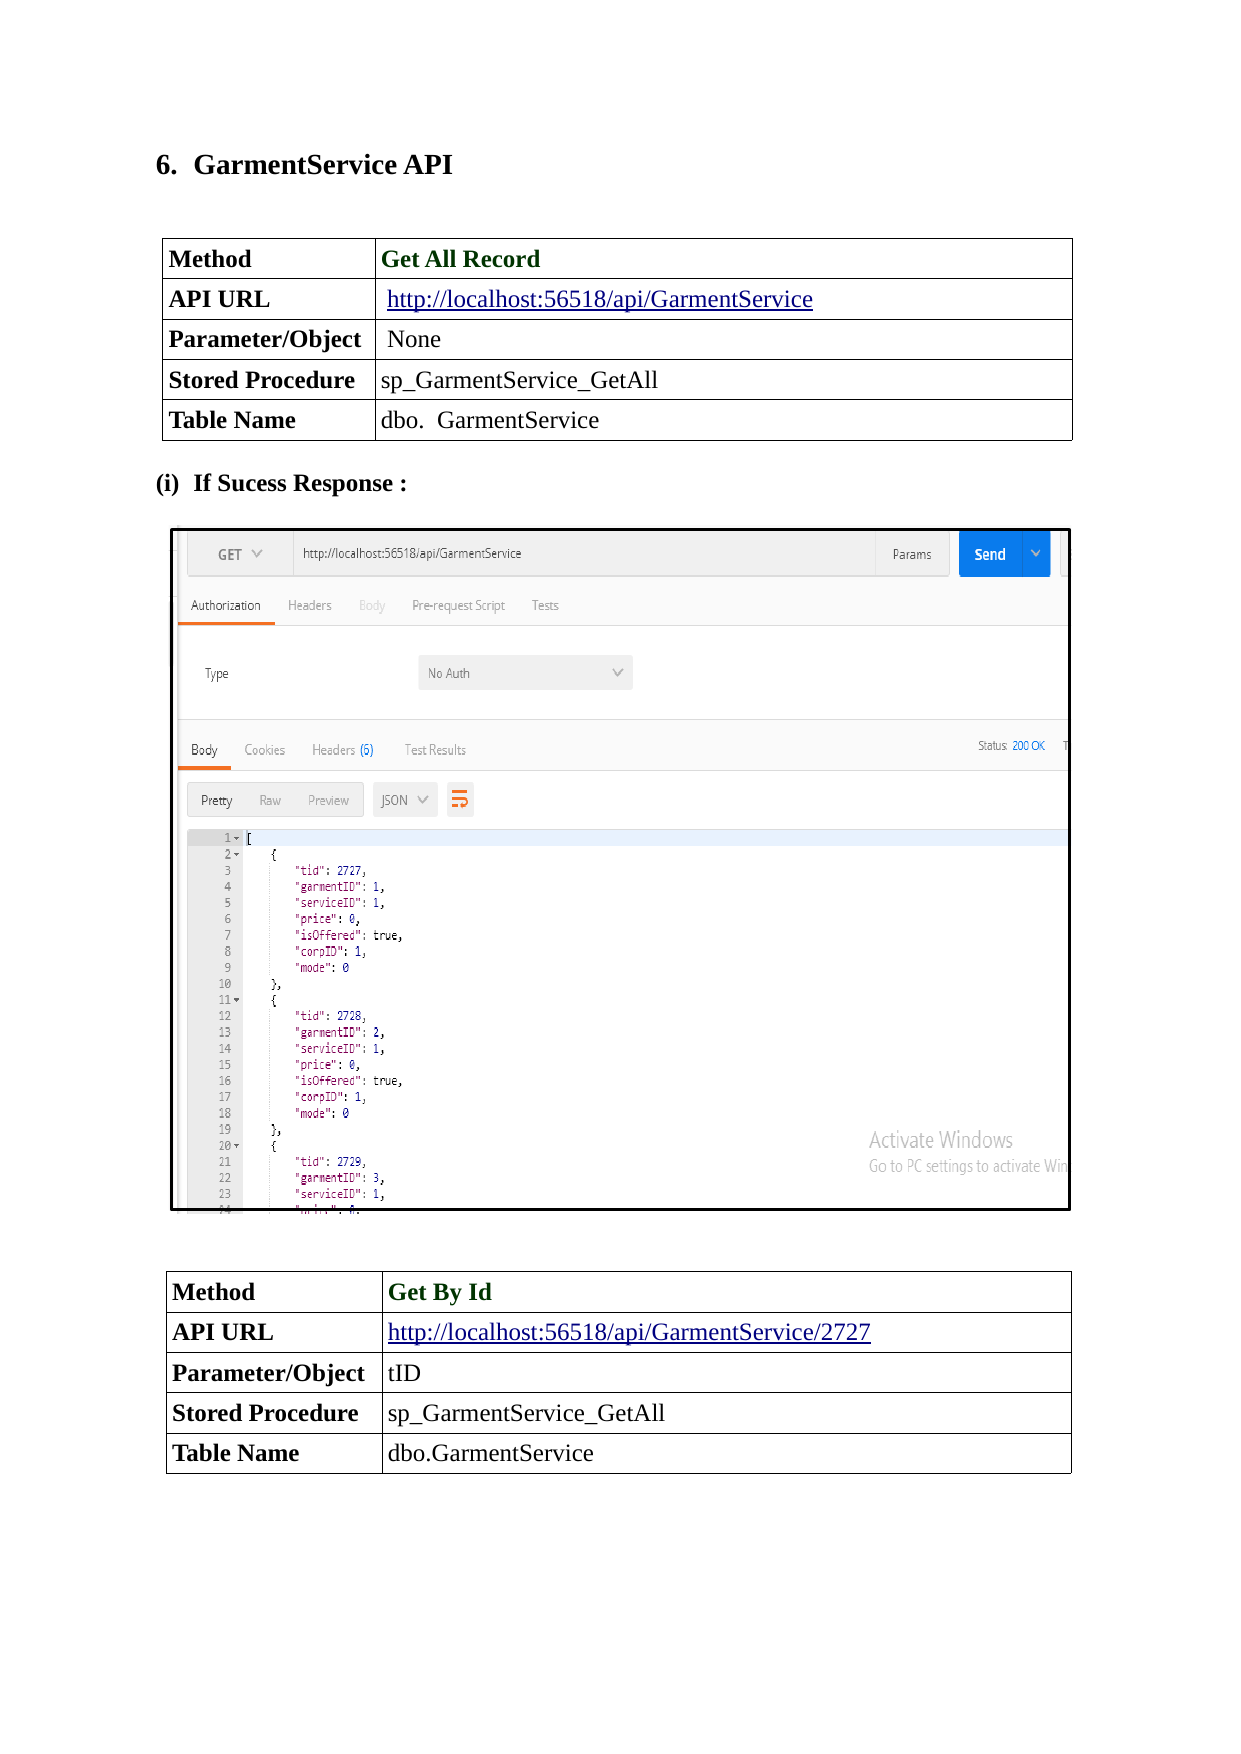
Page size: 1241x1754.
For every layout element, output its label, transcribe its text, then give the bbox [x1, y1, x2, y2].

table_cell Stored Procedure [163, 360, 375, 399]
table_cell dbo.GarmentService [383, 1434, 1071, 1473]
table_cell sp_GarmentService_GetAll [383, 1393, 1071, 1432]
table_header Get All Record [376, 239, 1072, 278]
table_cell tID [383, 1353, 1071, 1392]
list GarmentService API [156, 147, 1122, 180]
table_cell Table Name [167, 1434, 382, 1473]
table_cell API URL [167, 1313, 382, 1352]
table_cell API URL [163, 279, 375, 318]
table_cell sp_GarmentService_GetAll [376, 360, 1072, 399]
table_cell Parameter/Object [163, 320, 375, 359]
table_cell dbo. GarmentService [376, 400, 1072, 439]
table_header Method [163, 239, 375, 278]
table_cell None [376, 320, 1072, 359]
table_cell Table Name [163, 400, 375, 439]
picture [168, 525, 1072, 1214]
table_cell http://localhost:56518/api/GarmentService [376, 279, 1072, 318]
list If Sucess Response : [156, 468, 1122, 497]
table_cell Parameter/Object [167, 1353, 382, 1392]
table_cell http://localhost:56518/api/GarmentService/2727 [383, 1313, 1071, 1352]
table_header Method [167, 1272, 382, 1312]
table_header Get By Id [383, 1272, 1071, 1312]
table_cell Stored Procedure [167, 1393, 382, 1432]
